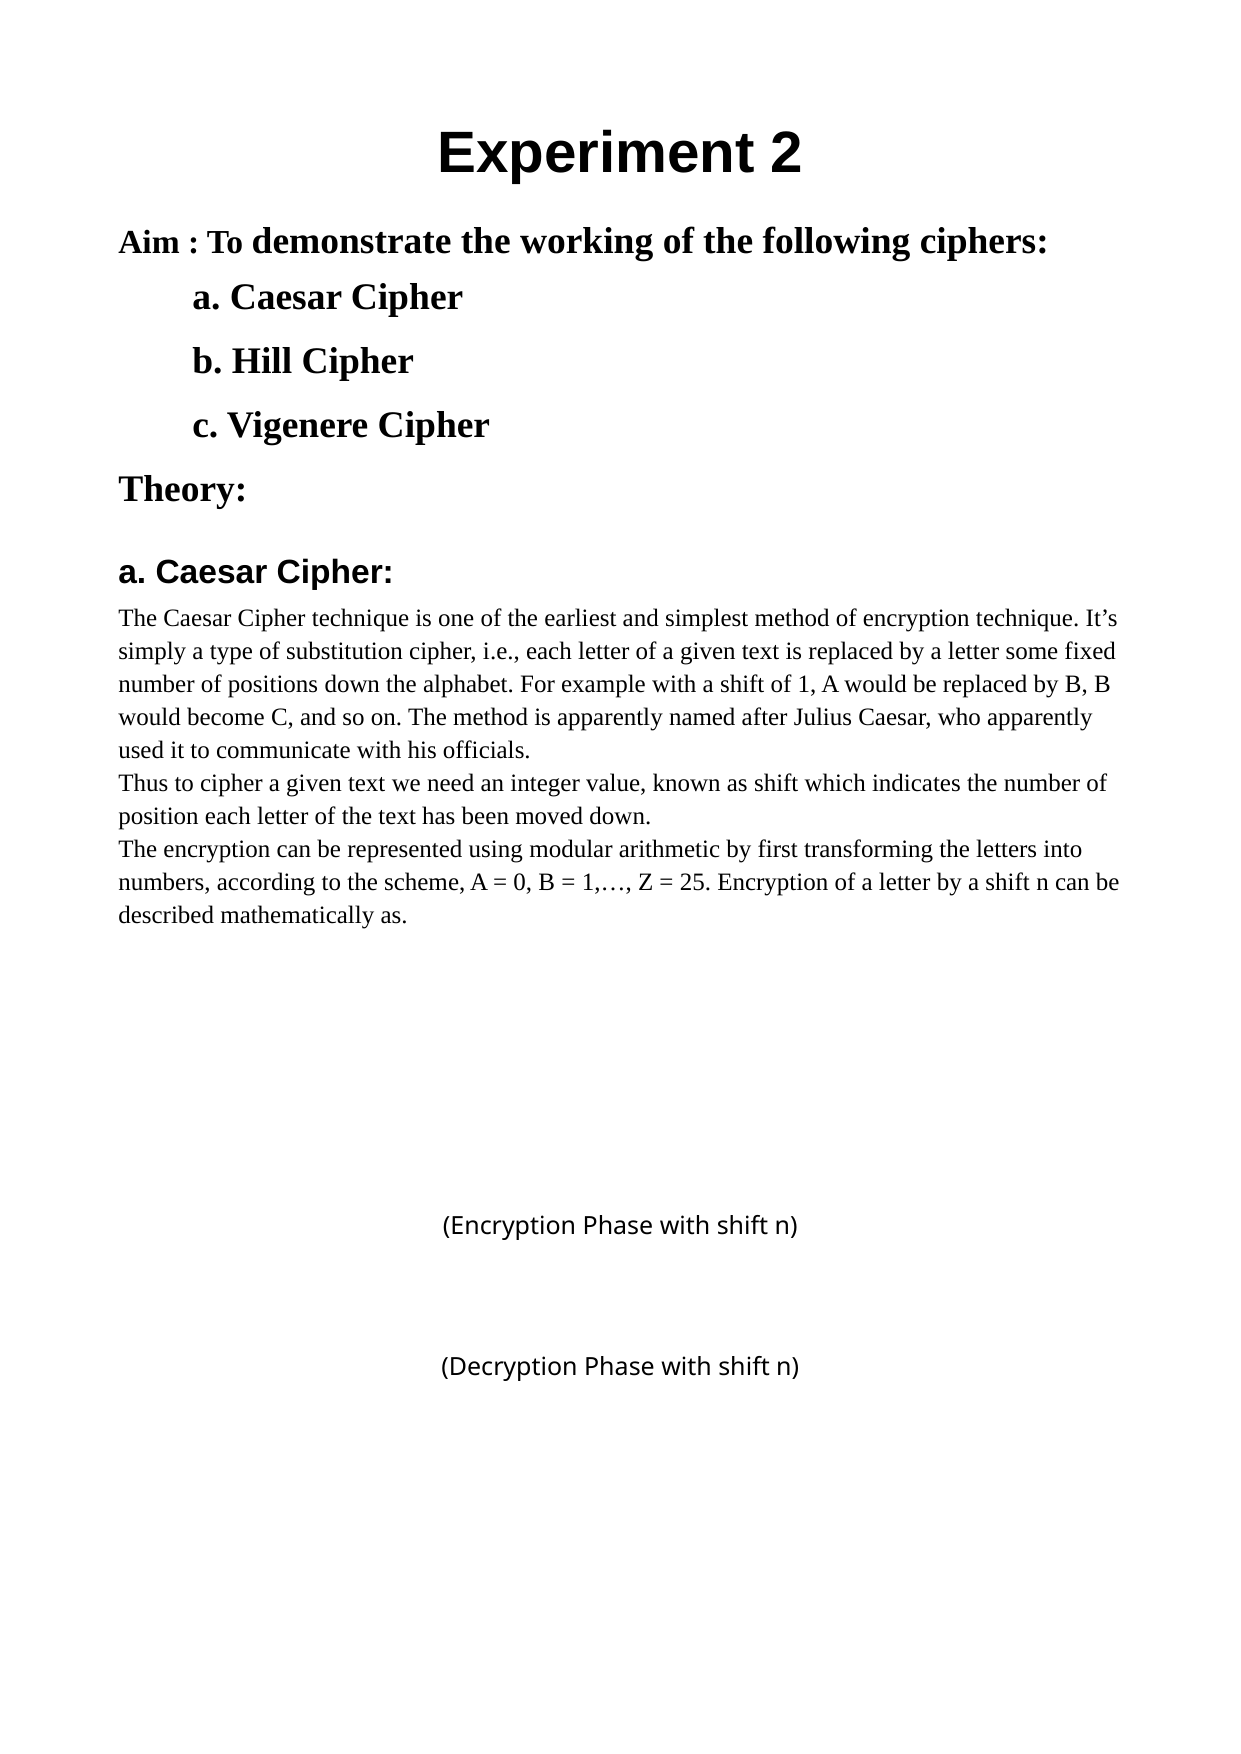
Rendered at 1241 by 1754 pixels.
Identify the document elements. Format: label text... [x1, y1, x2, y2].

title Experiment 2 [118, 118, 1122, 185]
text The Caesar Cipher technique is one of the earliest and simplest method of encryption technique. It’s simply a type of substitution cipher, i.e., each letter of a given text is replaced by a letter some fixed number of positions down the alphabet. For example with a shift of 1, A would be replaced by B, B would become C, and so on. The method is apparently named after Julius Caesar, who apparently used it to communicate with his officials. Thus to cipher a given text we need an integer value, known as shift which indicates the number of position each letter of the text has been moved down. The encryption can be represented using modular arithmetic by first transforming the letters into numbers, according to the scheme, A = 0, B = 1,…, Z = 25. Encryption of a letter by a shift n can be described mathematically as. [118, 603, 1122, 929]
text b. Hill Cipher [118, 338, 1122, 381]
subtitle Aim : To demonstrate the working of the following ciphers: [118, 218, 1122, 262]
text (Encryption Phase with shift n) [118, 1142, 1122, 1242]
text (Decryption Phase with shift n) [118, 1282, 1122, 1382]
text c. Vigenere Cipher [118, 402, 1122, 446]
subtitle a. Caesar Cipher: [118, 552, 1122, 590]
text a. Caesar Cipher [118, 274, 1122, 317]
text Theory: [118, 467, 1122, 510]
